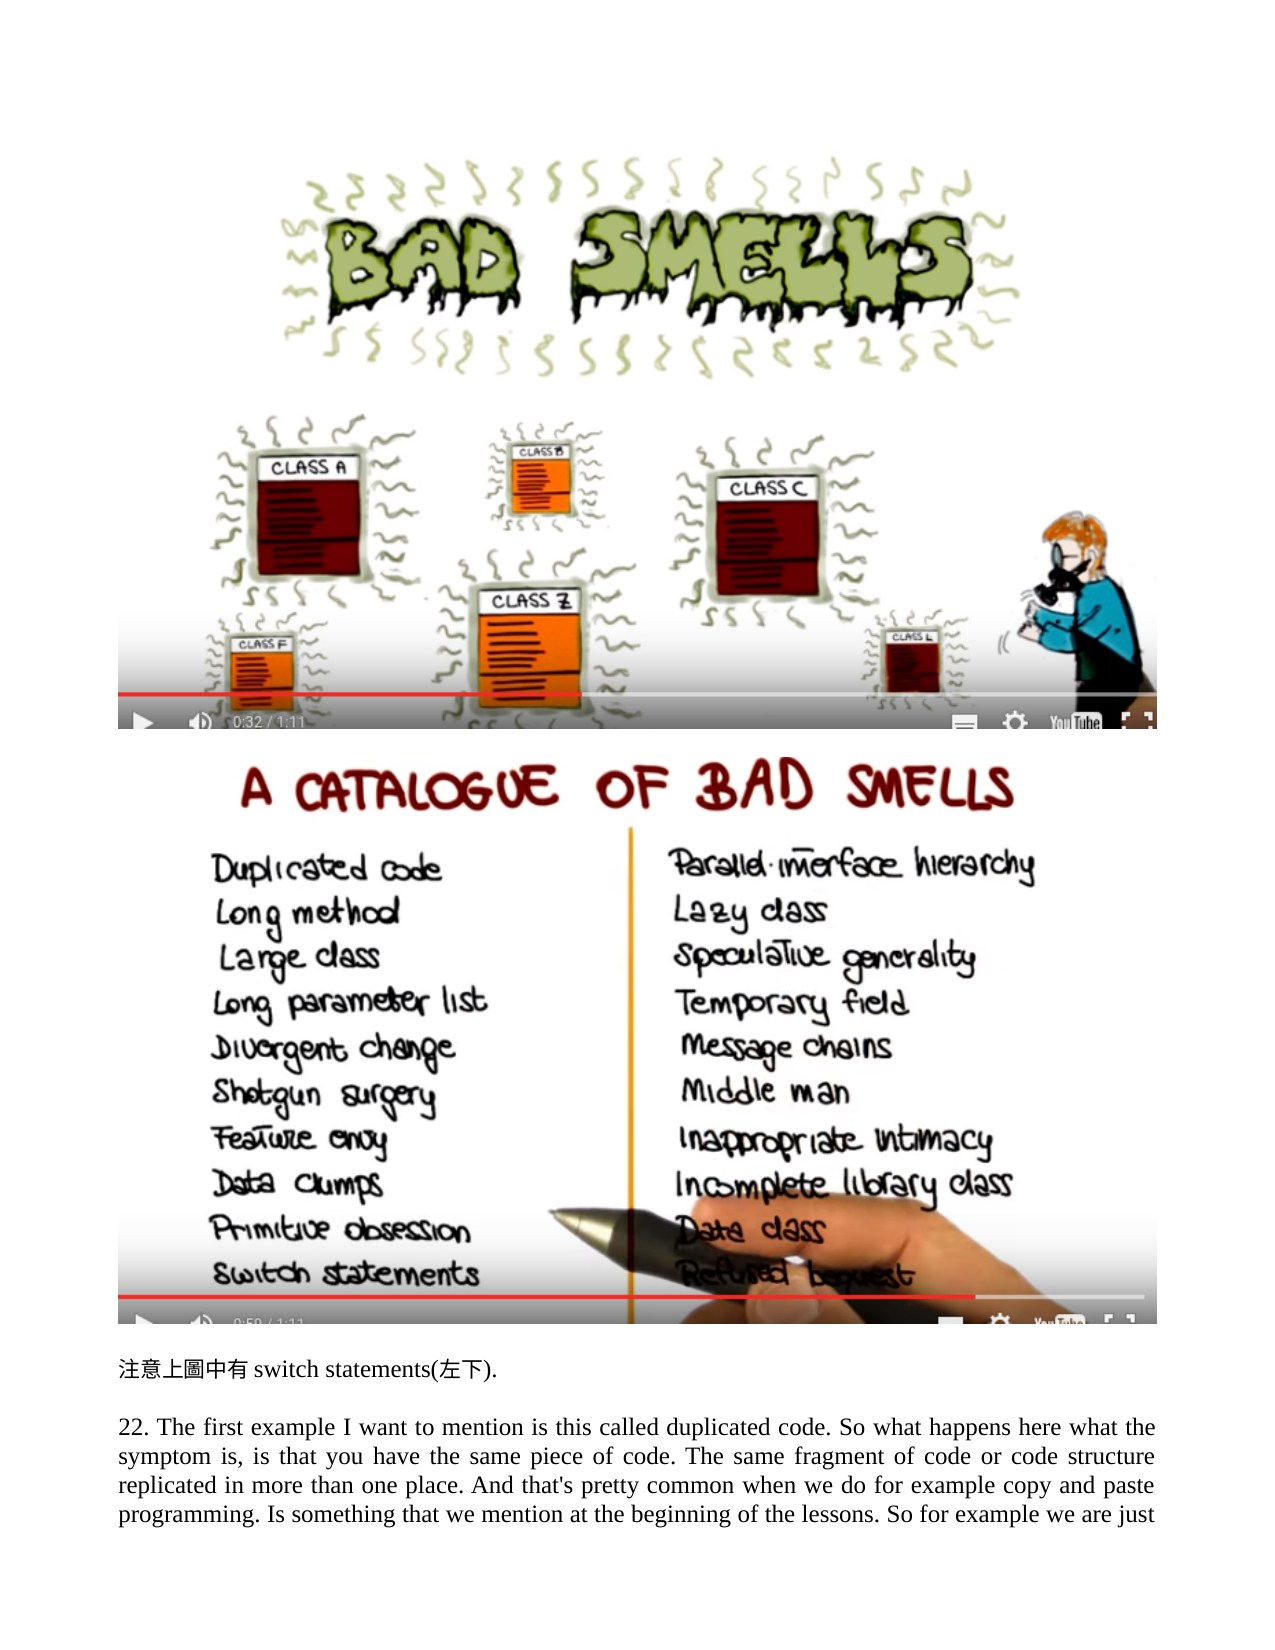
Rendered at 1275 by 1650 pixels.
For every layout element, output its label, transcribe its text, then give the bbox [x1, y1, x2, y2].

text 注意上圖中有switch statements(左下). [118, 1352, 1157, 1384]
picture [118, 146, 1157, 729]
text 22. The first example I want to mention is this called duplicated code. So what happens here what the symptom is, is that you have the same piece of code. The same fragment of code or code structure replicated in more than one place. And that's pretty common when we do for example copy and paste programming. Is something that we mention at the beginning of the lessons. So for example we are just [118, 1412, 1157, 1527]
picture [118, 757, 1157, 1324]
